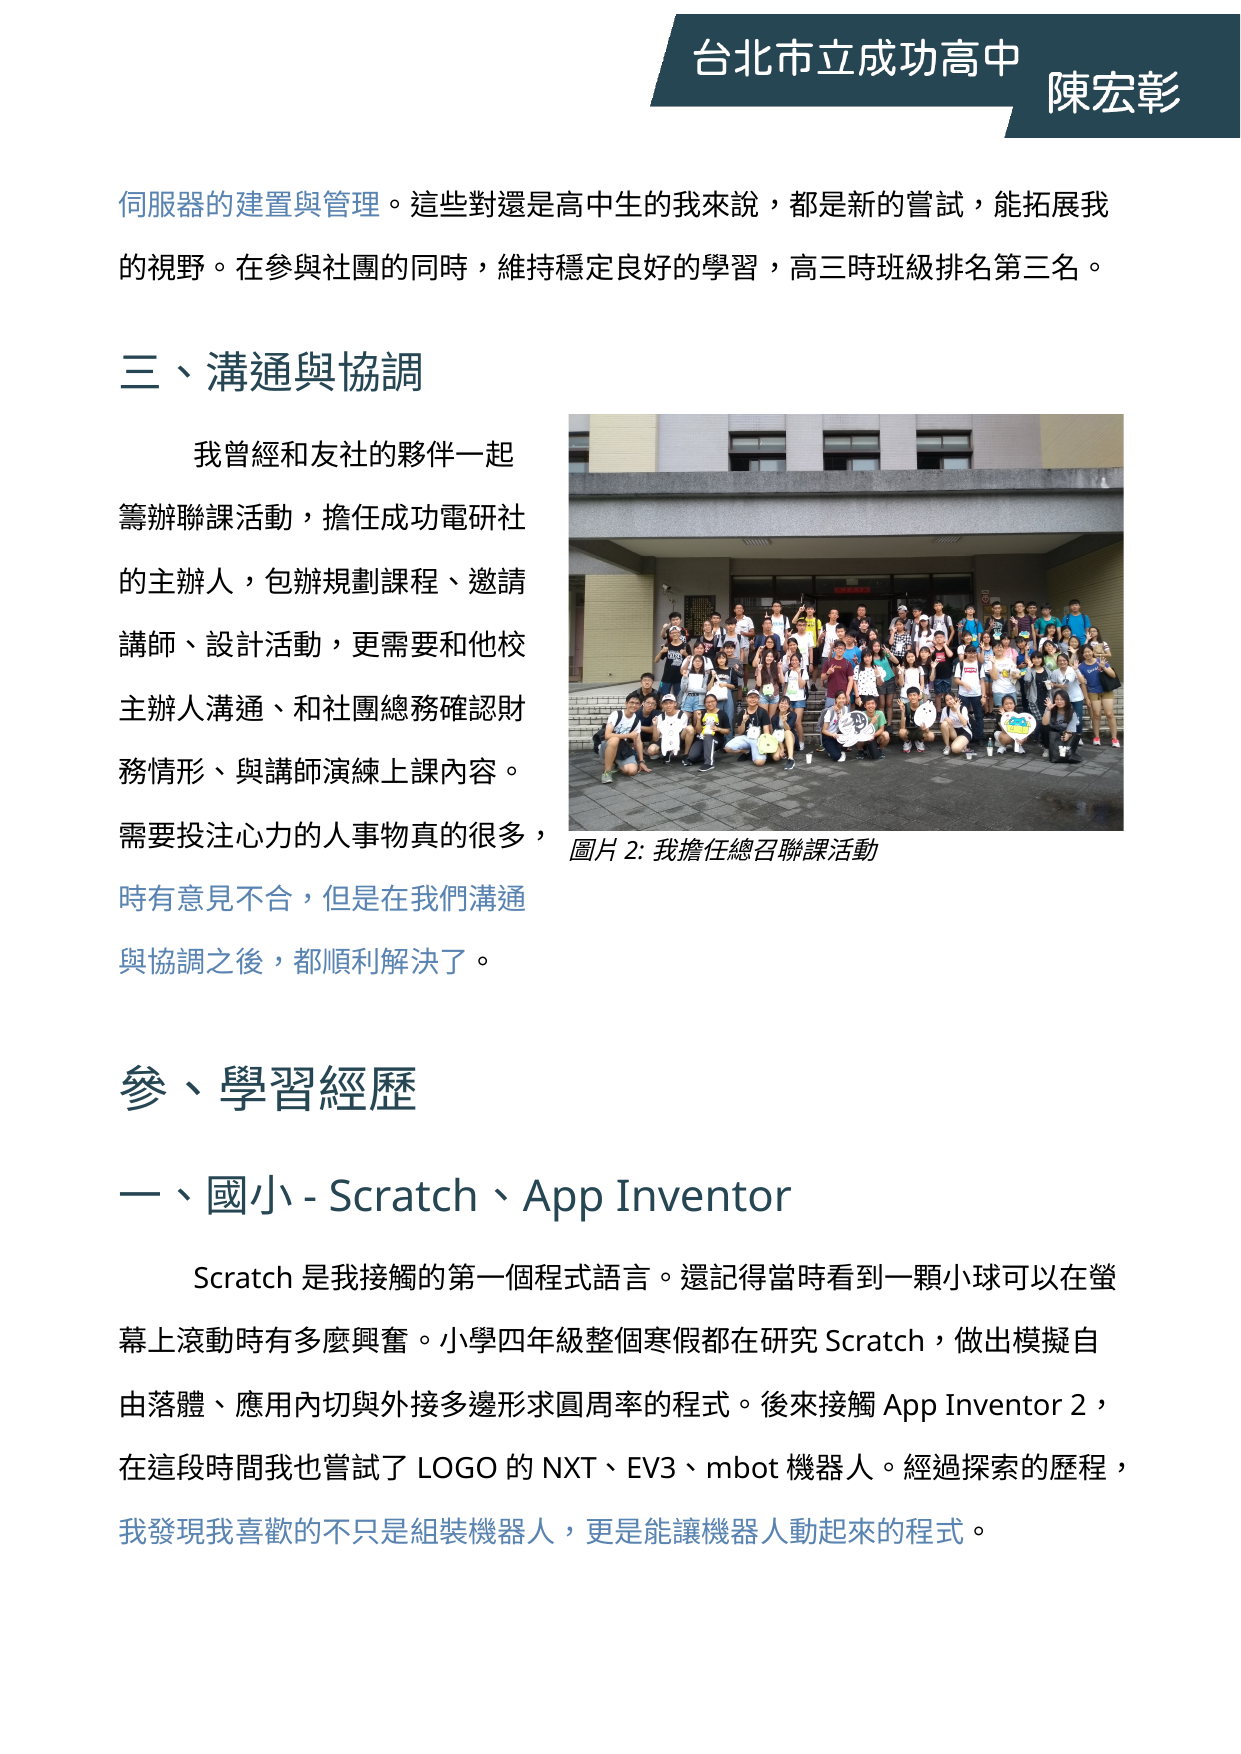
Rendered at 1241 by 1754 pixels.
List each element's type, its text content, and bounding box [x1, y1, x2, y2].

text Scratch 是我接觸的第一個程式語言。還記得當時看到一顆小球可以在螢幕上滾動時有多麼興奮。小學四年級整個寒假都在研究 Scratch，做出模擬自由落體、應用內切與外接多邊形求圓周率的程式。後來接觸 App Inventor 2，在這段時間我也嘗試了 LOGO 的 NXT、EV3、mbot 機器人。經過探索的歷程，我發現我喜歡的不只是組裝機器人，更是能讓機器人動起來的程式。 [118, 1254, 1122, 1551]
text 伺服器的建置與管理。這些對還是高中生的我來說，都是新的嘗試，能拓展我的視野。在參與社團的同時，維持穩定良好的學習，高三時班級排名第三名。 [118, 182, 1122, 287]
subtitle 三、溝通與協調 [118, 338, 1122, 401]
text 我曾經和友社的夥伴一起籌辦聯課活動，擔任成功電研社的主辦人，包辦規劃課程、邀請講師、設計活動，更需要和他校主辦人溝通、和社團總務確認財務情形、與講師演練上課內容。需要投注心力的人事物真的很多，時有意見不合，但是在我們溝通與協調之後，都順利解決了。 [118, 431, 1122, 981]
subtitle 一、國小 - Scratch、App Inventor [118, 1161, 1122, 1224]
picture [568, 414, 1124, 831]
text 圖片 2: 我擔任總召聯課活動 [568, 831, 1124, 867]
subtitle 參、學習經歷 [118, 1049, 1122, 1122]
text [568, 402, 1124, 414]
picture [0, 0, 1241, 152]
